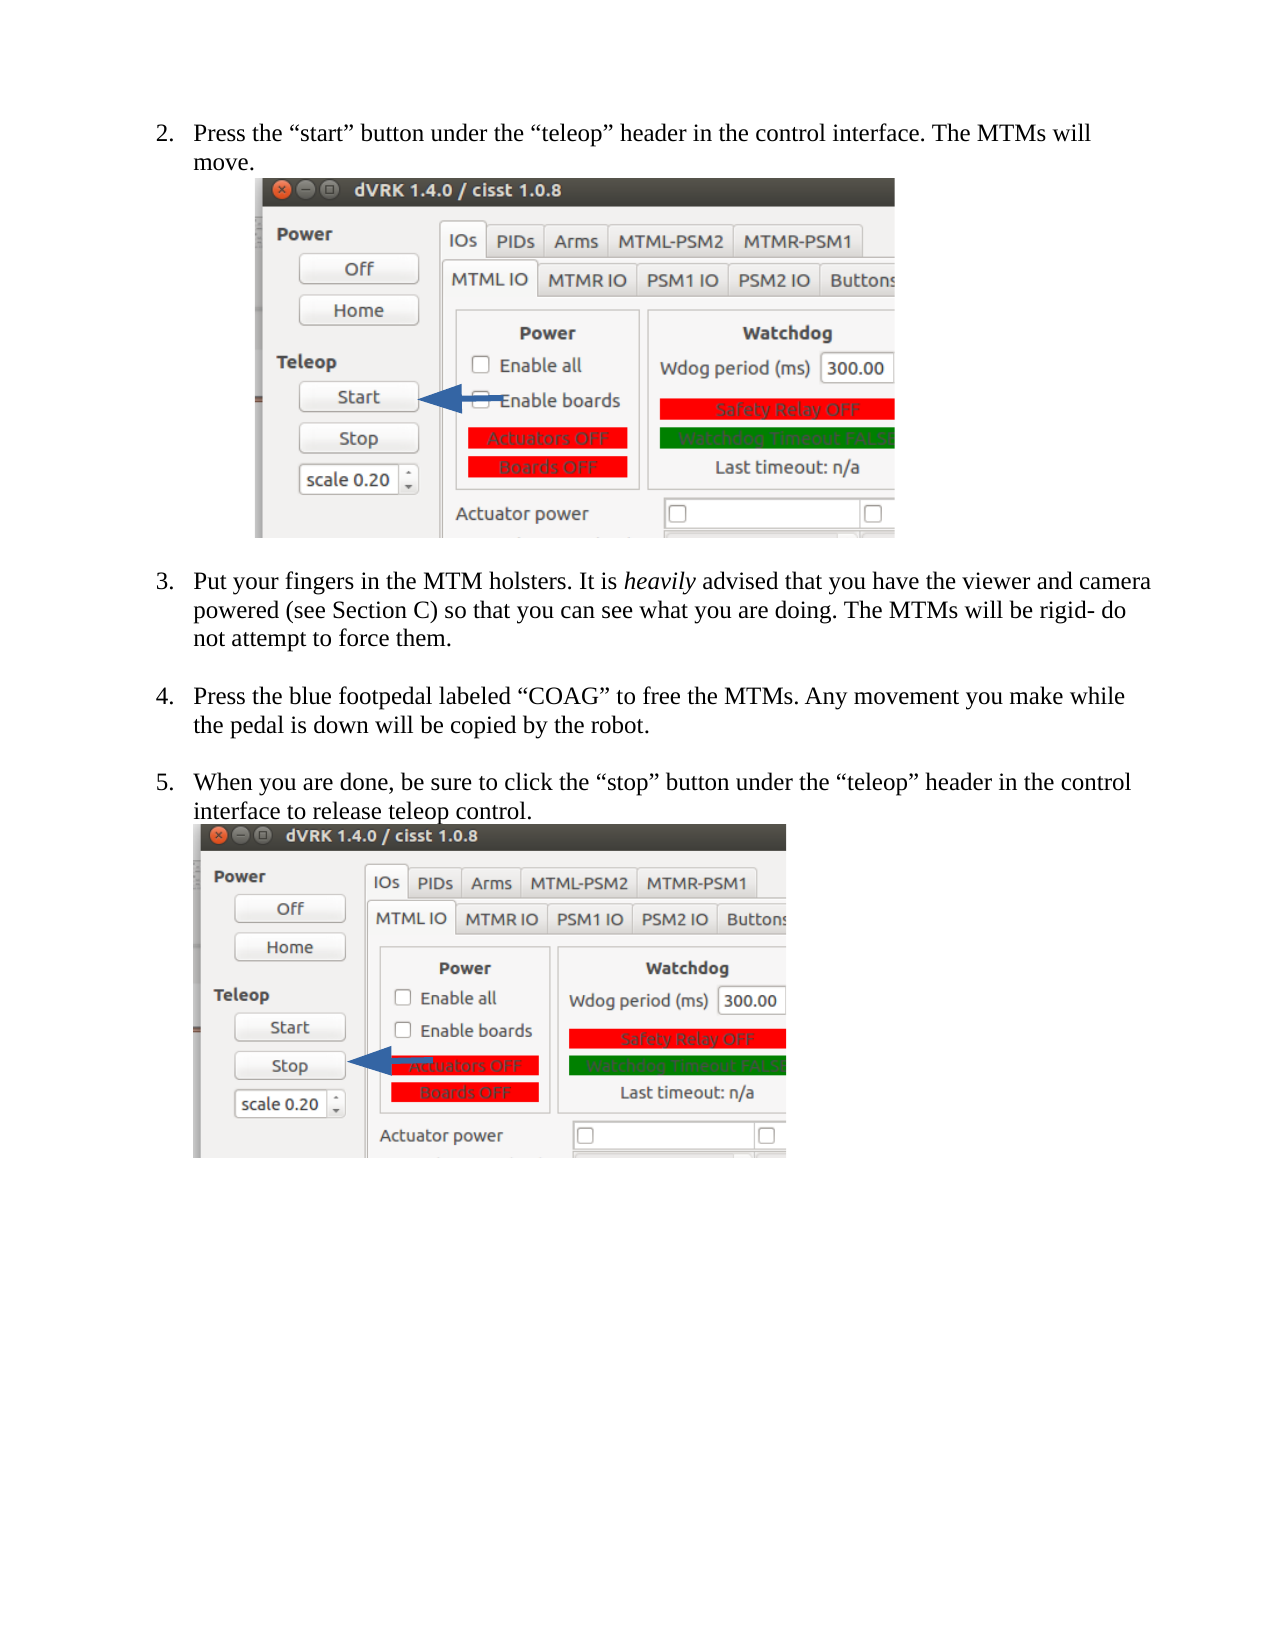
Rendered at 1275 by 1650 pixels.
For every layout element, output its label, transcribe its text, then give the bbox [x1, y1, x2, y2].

list Put your fingers in the MTM holsters. It is heavily advised that you have the viewer and camera powered (see Section C) so that you can see what you are doing. The MTMs will be rigid- do not attempt to force them. [156, 566, 1157, 652]
list When you are done, be sure to click the “stop” button under the “teleop” header in the control interface to release teleop control. [156, 767, 1157, 825]
list Press the blue footpedal labeled “COAG” to free the MTMs. Any movement you make while the pedal is down will be copied by the robot. [156, 681, 1157, 738]
picture [193, 824, 311, 938]
picture [254, 178, 382, 301]
list Press the “start” button under the “teleop” header in the control interface. The MTMs will move. [156, 118, 1157, 537]
